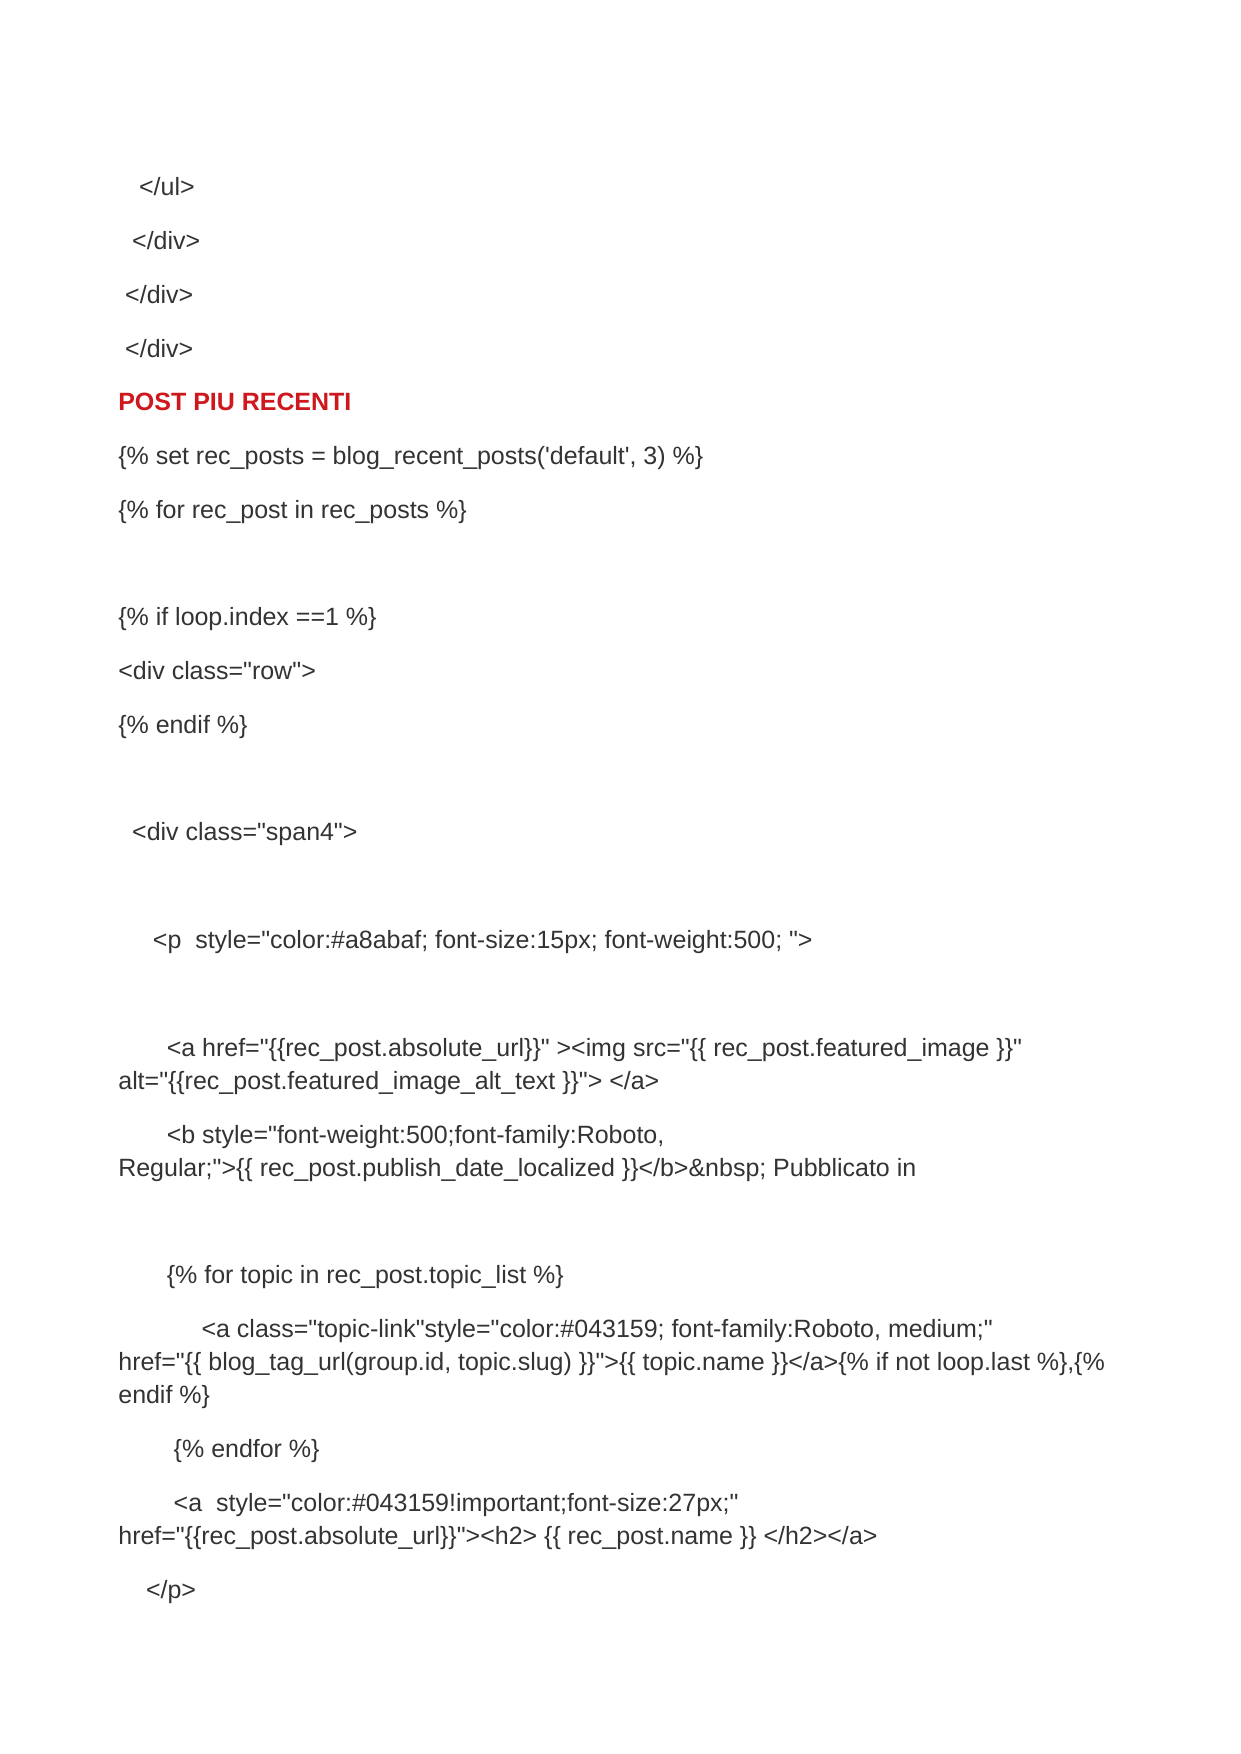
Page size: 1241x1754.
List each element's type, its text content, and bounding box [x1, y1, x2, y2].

text </p> [118, 1575, 1122, 1604]
text <div class="span4"> [118, 817, 1122, 846]
text </ul> [118, 172, 1122, 201]
text </div> [118, 280, 1122, 308]
text <b style="font-weight:500;font-family:Roboto, Regular;">{{ rec_post.publish_date_localized }}</b>&nbsp; Pubblicato in [118, 1120, 1122, 1181]
text <a href="{{rec_post.absolute_url}}" ><img src="{{ rec_post.featured_image }}" alt="{{rec_post.featured_image_alt_text }}"> </a> [118, 1033, 1122, 1094]
text {% endif %} [118, 710, 1122, 738]
text {% if loop.index ==1 %} [118, 602, 1122, 631]
text {% for rec_post in rec_posts %} [118, 495, 1122, 524]
text <div class="row"> [118, 656, 1122, 684]
text POST PIU RECENTI [118, 387, 1122, 416]
text </div> [118, 333, 1122, 362]
text <a style="color:#043159!important;font-size:27px;" href="{{rec_post.absolute_url}}"><h2> {{ rec_post.name }} </h2></a> [118, 1488, 1122, 1550]
text <p style="color:#a8abaf; font-size:15px; font-weight:500; "> [118, 925, 1122, 954]
text {% endfor %} [118, 1434, 1122, 1463]
text {% set rec_posts = blog_recent_posts('default', 3) %} [118, 441, 1122, 470]
text {% for topic in rec_post.topic_list %} [118, 1260, 1122, 1289]
text </div> [118, 226, 1122, 254]
text <a class="topic-link"style="color:#043159; font-family:Roboto, medium;" href="{{ blog_tag_url(group.id, topic.slug) }}">{{ topic.name }}</a>{% if not loop.last %},{% endif %} [118, 1314, 1122, 1409]
